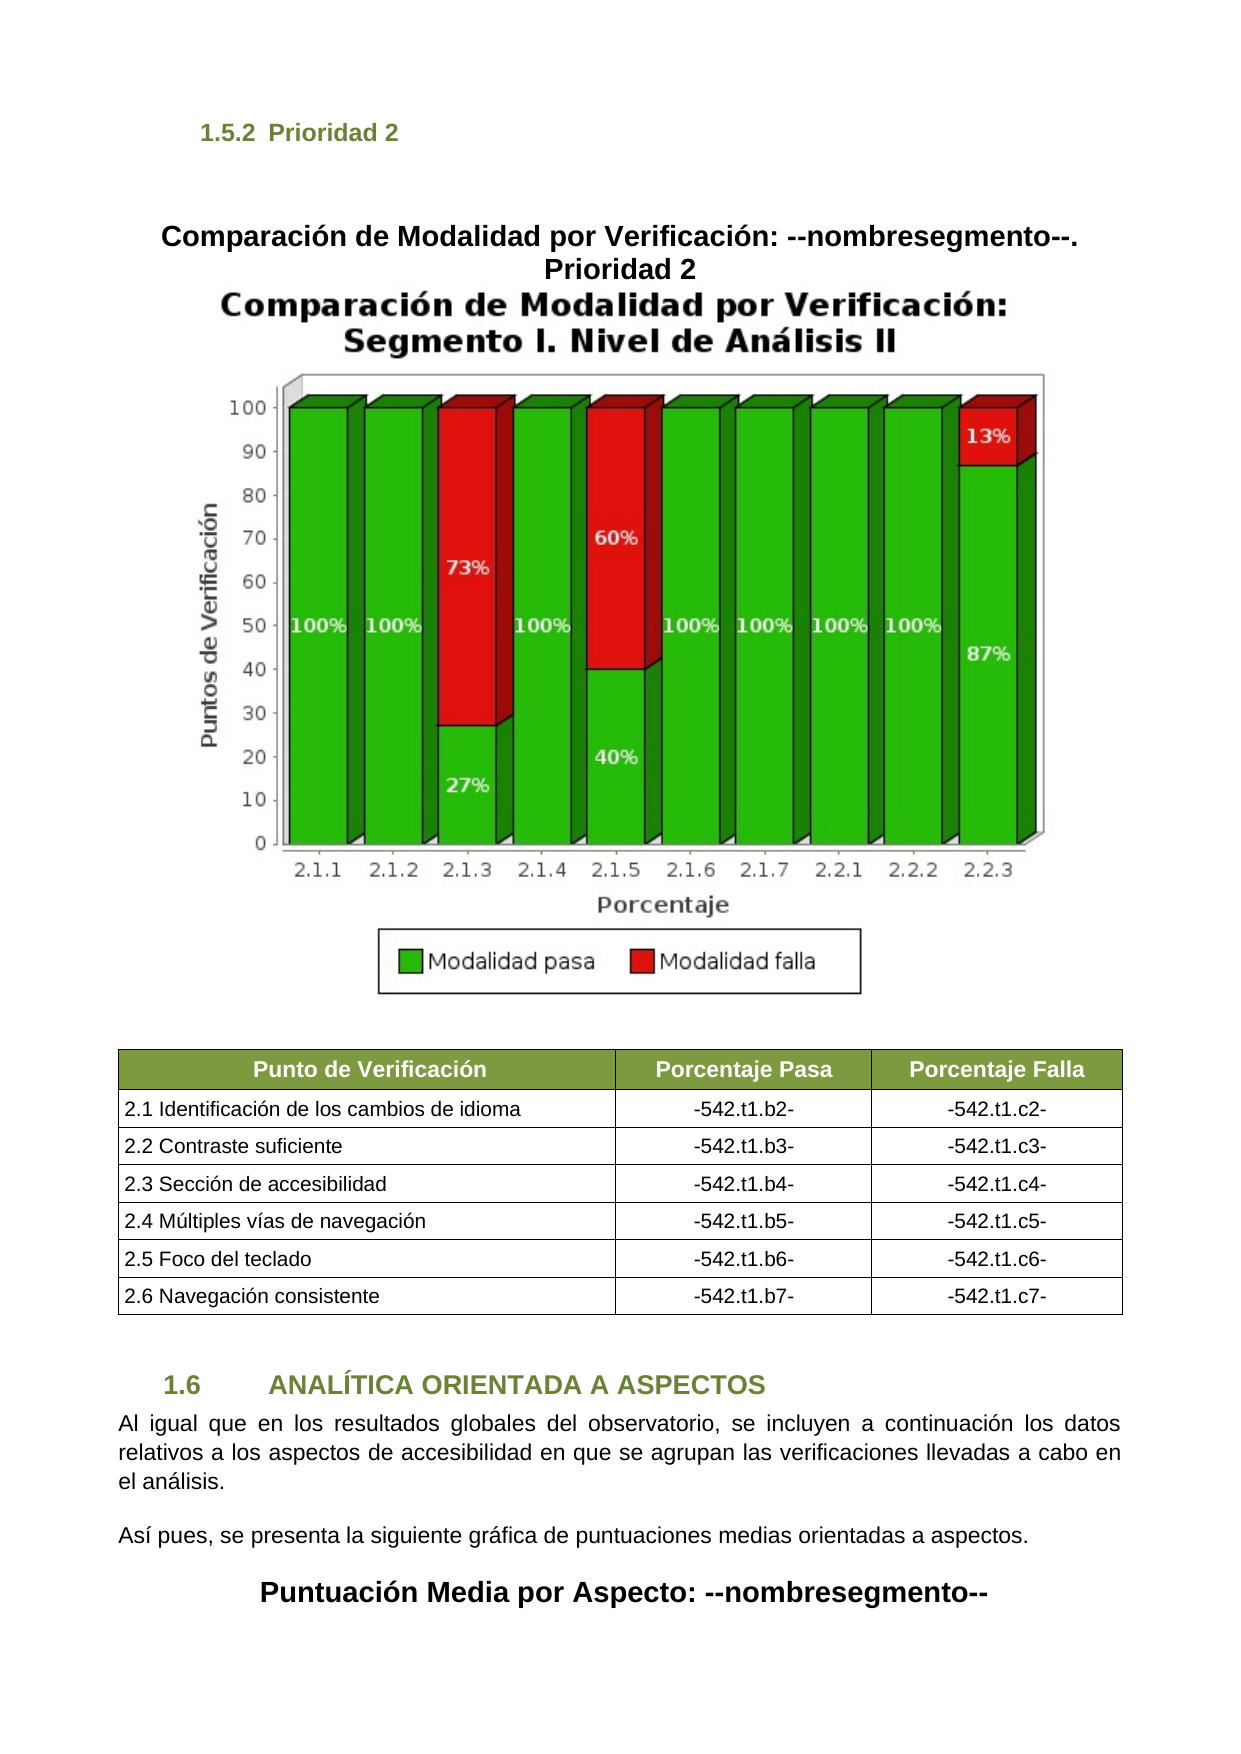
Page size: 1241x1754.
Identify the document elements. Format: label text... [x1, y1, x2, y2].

table_cell -542.t1.b6- [616, 1240, 871, 1277]
subtitle Prioridad 2 [193, 118, 1122, 147]
table_cell 2.6 Navegación consistente [119, 1278, 615, 1314]
table_header Porcentaje Falla [872, 1050, 1122, 1089]
table_header Porcentaje Pasa [616, 1050, 871, 1089]
table_cell -542.t1.b7- [616, 1278, 871, 1314]
table_cell -542.t1.b5- [616, 1203, 871, 1239]
table_cell -542.t1.b3- [616, 1128, 871, 1164]
table_header Punto de Verificación [119, 1050, 615, 1089]
text Así pues, se presenta la siguiente gráfica de puntuaciones medias orientadas a aspectos. [118, 1522, 1122, 1548]
table_cell -542.t1.c5- [872, 1203, 1122, 1239]
text Al igual que en los resultados globales del observatorio, se incluyen a continuación los datos relativos a los aspectos de accesibilidad en que se agrupan las verificaciones llevadas a cabo en el análisis. [118, 1410, 1122, 1494]
table_cell -542.t1.c3- [872, 1128, 1122, 1164]
table_cell -542.t1.c2- [872, 1090, 1122, 1127]
table_cell -542.t1.c7- [872, 1278, 1122, 1314]
table_cell -542.t1.b2- [616, 1090, 871, 1127]
picture [178, 285, 1062, 996]
subtitle Analítica orientada a aspectos [156, 1369, 1122, 1400]
text Comparación de Modalidad por Verificación: --nombresegmento--. Prioridad 2 [118, 219, 1122, 286]
text Puntuación Media por Aspecto: --nombresegmento-- [118, 1576, 1122, 1609]
table_cell -542.t1.c6- [872, 1240, 1122, 1277]
table_cell 2.4 Múltiples vías de navegación [119, 1203, 615, 1239]
table_cell -542.t1.c4- [872, 1165, 1122, 1202]
table_cell -542.t1.b4- [616, 1165, 871, 1202]
table_cell 2.3 Sección de accesibilidad [119, 1165, 615, 1202]
table_cell 2.2 Contraste suficiente [119, 1128, 615, 1164]
table_cell 2.5 Foco del teclado [119, 1240, 615, 1277]
table_cell 2.1 Identificación de los cambios de idioma [119, 1090, 615, 1127]
